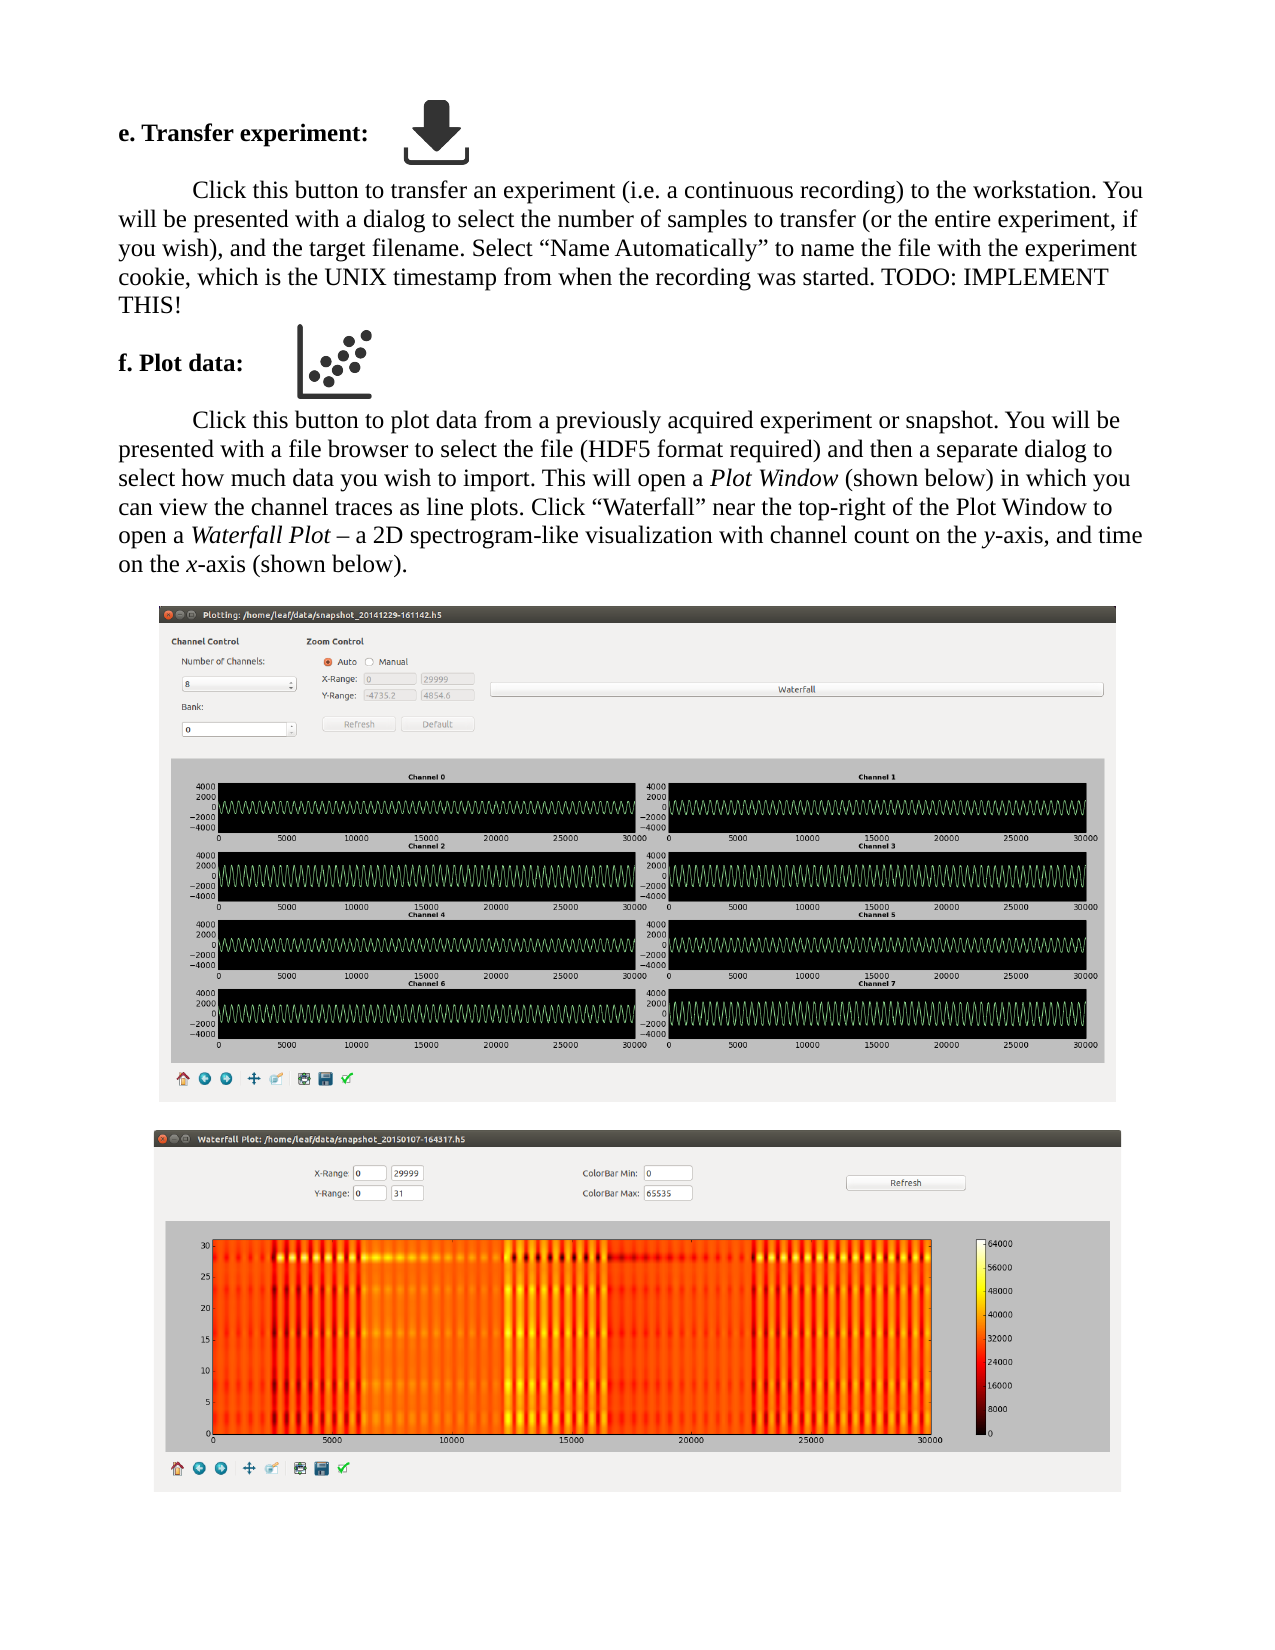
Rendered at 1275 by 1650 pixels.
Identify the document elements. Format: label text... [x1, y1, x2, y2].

text Click this button to transfer an experiment (i.e. a continuous recording) to the workstation. You will be presented with a dialog to select the number of samples to transfer (or the entire experiment, if you wish), and the target filename. Select “Name Automatically” to name the file with the experiment cookie, which is the UNIX timestamp from when the recording was started. TODO: IMPLEMENT THIS! [118, 176, 1157, 319]
text [469, 118, 1157, 147]
picture [403, 100, 469, 165]
text f. Plot data: [118, 348, 297, 377]
text [372, 348, 1157, 377]
text Click this button to plot data from a previously acquired experiment or snapshot. You will be presented with a file browser to select the file (HDF5 format required) and then a separate dialog to select how much data you wish to import. This will open a Plot Window (shown below) in which you can view the channel traces as line plots. Click “Waterfall” near the top-right of the Plot Window to open a Waterfall Plot – a 2D spectrogram-like visualization with channel count on the y-axis, and time on the x-axis (shown below). [118, 406, 1157, 578]
picture [153, 1130, 1122, 1492]
picture [297, 324, 372, 399]
picture [159, 606, 1116, 1102]
text e. Transfer experiment: [118, 118, 403, 147]
